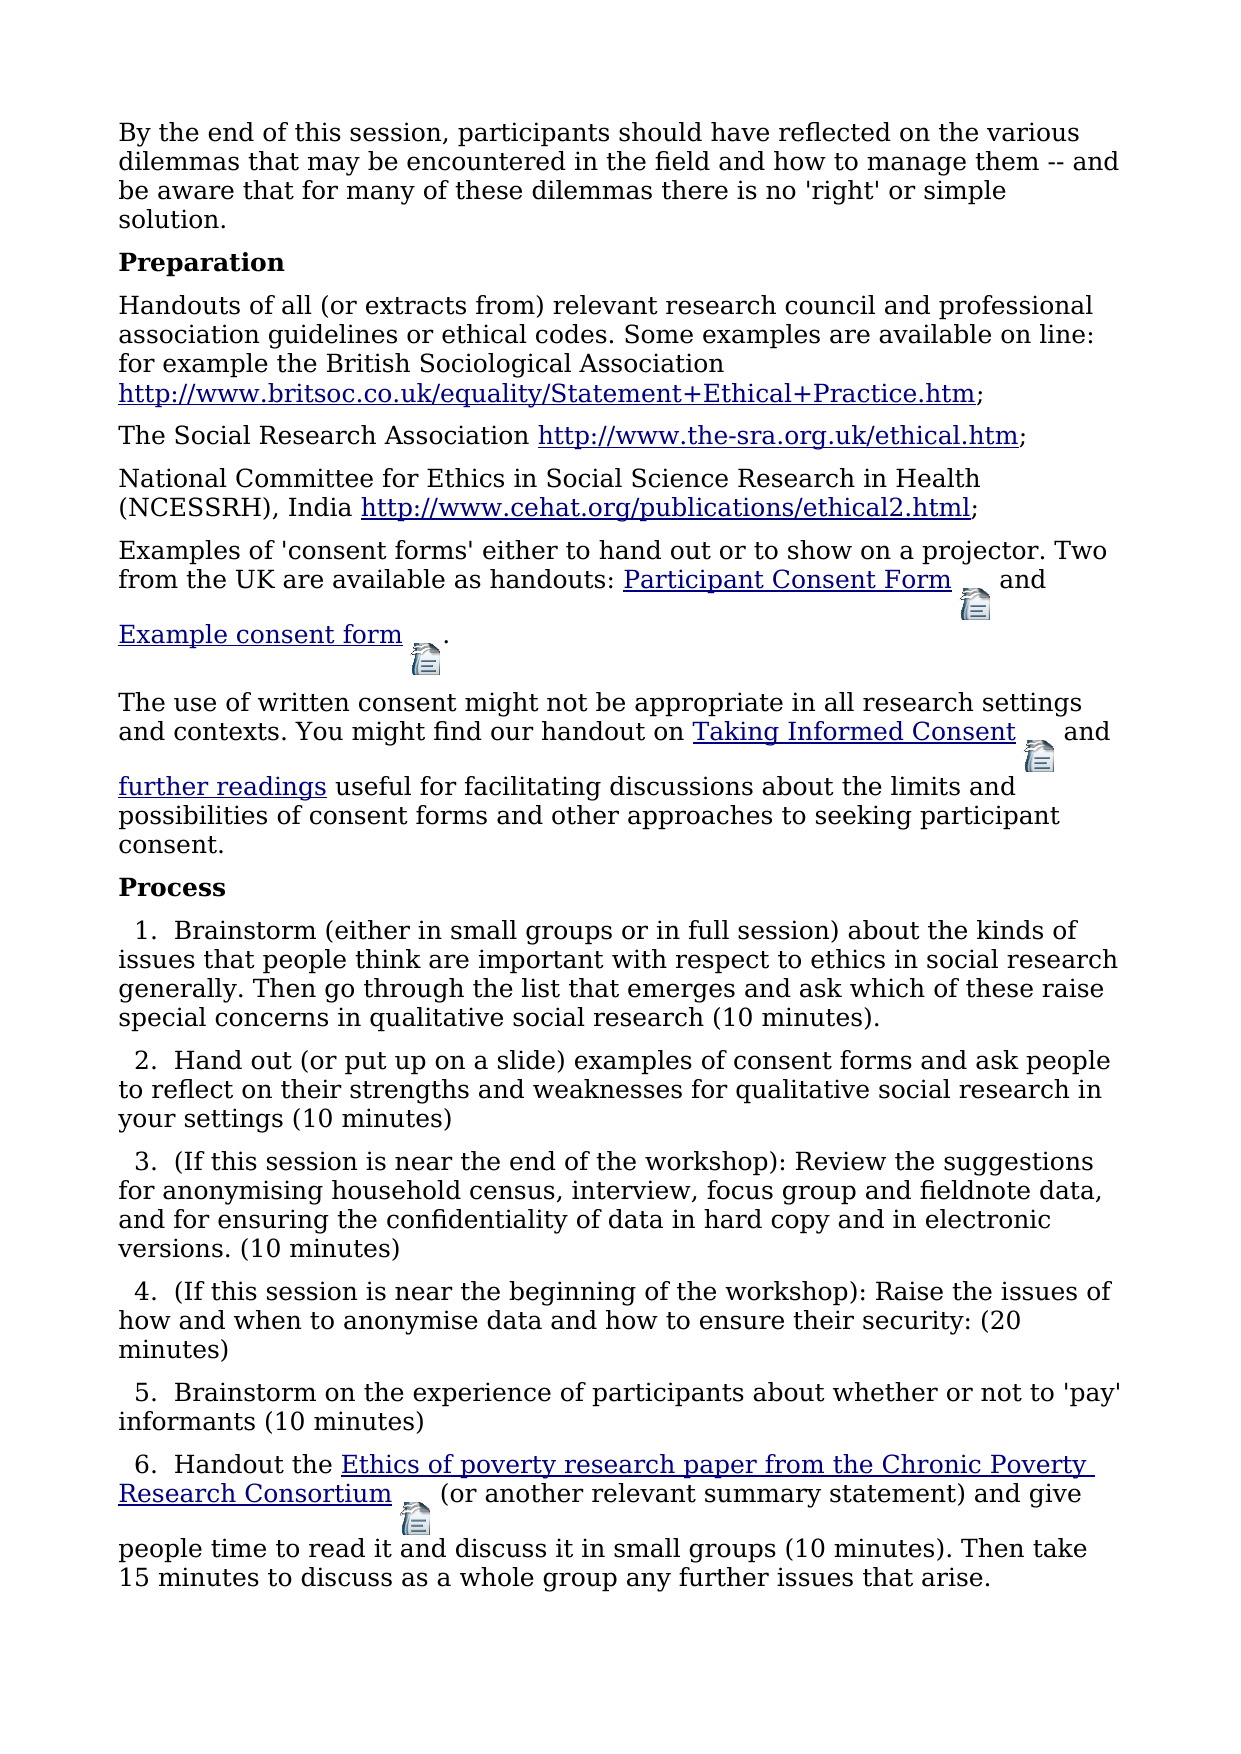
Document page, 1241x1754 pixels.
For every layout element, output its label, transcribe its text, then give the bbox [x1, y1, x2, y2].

text Examples of 'consent forms' either to hand out or to show on a projector. Two from the UK are available as handouts: Participant Consent Form and Example consent form . [118, 536, 1122, 674]
list Brainstorm on the experience of participants about whether or not to 'pay' informants (10 minutes) [118, 1378, 1122, 1437]
picture [1023, 740, 1056, 772]
text Preparation [118, 248, 1122, 278]
list (If this session is near the beginning of the workshop): Raise the issues of how and when to anonymise data and how to ensure their security: (20 minutes) [118, 1277, 1122, 1365]
list Hand out (or put up on a slide) examples of consent forms and ask people to reflect on their strengths and weaknesses for qualitative social research in your settings (10 minutes) [118, 1046, 1122, 1134]
list (If this session is near the end of the workshop): Review the suggestions for anonymising household census, interview, focus group and fieldnote data, and for ensuring the confidentiality of data in hard copy and in electronic versions. (10 minutes) [118, 1147, 1122, 1264]
picture [410, 643, 442, 675]
picture [400, 1502, 432, 1535]
text The Social Research Association http://www.the-sra.org.uk/ethical.htm; [118, 421, 1122, 451]
text Handouts of all (or extracts from) relevant research council and professional association guidelines or ethical codes. Some examples are available on line: for example the British Sociological Association http://www.britsoc.co.uk/equality/Statement+Ethical+Practice.htm; [118, 291, 1122, 408]
text By the end of this session, participants should have reflected on the various dilemmas that may be encountered in the field and how to manage them -- and be aware that for many of these dilemmas there is no 'right' or simple solution. [118, 118, 1122, 235]
text Process [118, 873, 1122, 902]
text National Committee for Ethics in Social Science Research in Health (NCESSRH), India http://www.cehat.org/publications/ethical2.html; [118, 464, 1122, 522]
list Handout the Ethics of poverty research paper from the Chronic Poverty Research Consortium (or another relevant summary statement) and give people time to read it and discuss it in small groups (10 minutes). Then take 15 minutes to discuss as a whole group any further issues that arise. [118, 1450, 1122, 1592]
text The use of written consent might not be appropriate in all research settings and contexts. You might find our handout on Taking Informed Consent and further readings useful for facilitating discussions about the limits and possibilities of consent forms and other approaches to seeking participant consent. [118, 688, 1122, 859]
list Brainstorm (either in small groups or in full session) about the kinds of issues that people think are important with respect to ethics in social research generally. Then go through the list that emerges and ask which of these raise special concerns in qualitative social research (10 minutes). [118, 916, 1122, 1033]
picture [959, 588, 992, 620]
